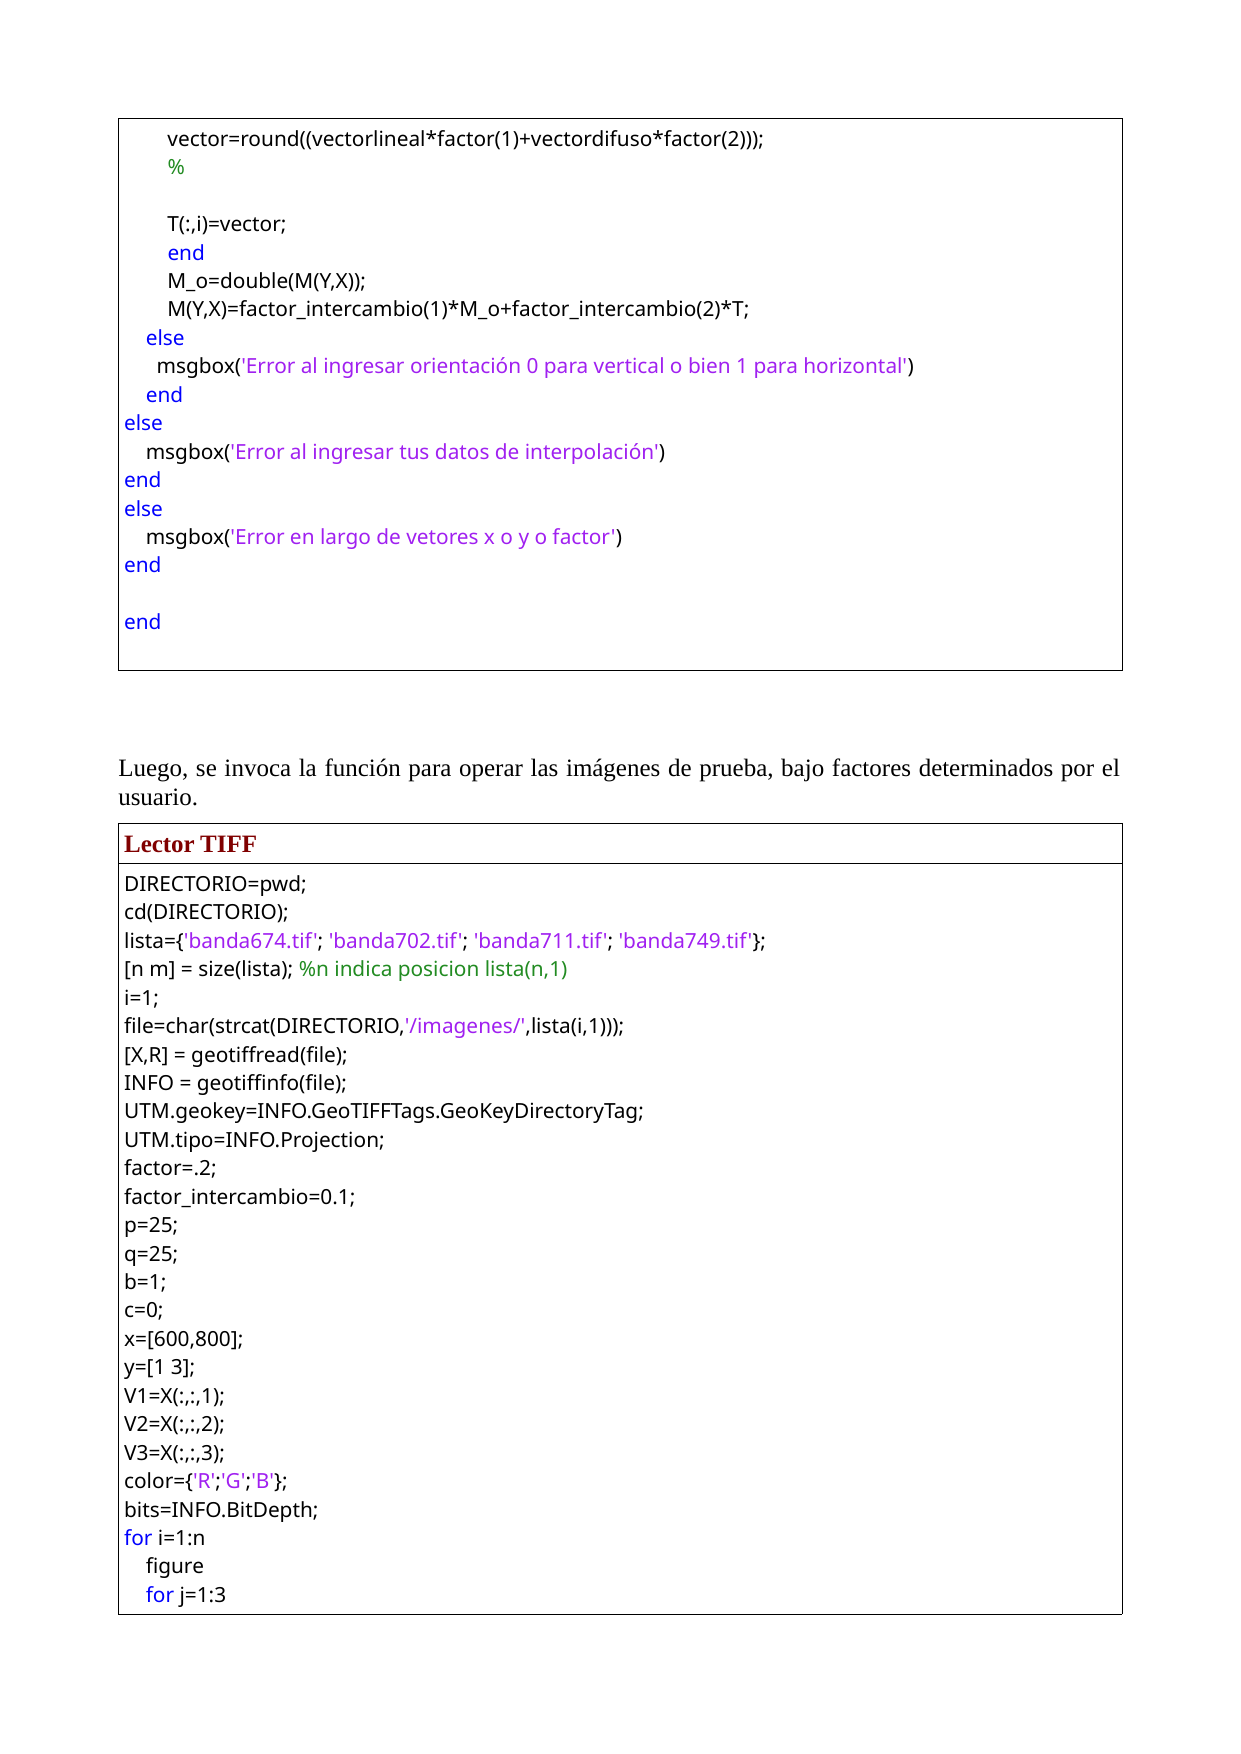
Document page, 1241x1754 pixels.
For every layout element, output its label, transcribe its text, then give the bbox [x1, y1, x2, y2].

text Luego, se invoca la función para operar las imágenes de prueba, bajo factores determinados por el usuario. [118, 753, 1122, 810]
table_header Lector TIFF [119, 824, 1122, 863]
table_cell vector=round((vectorlineal*factor(1)+vectordifuso*factor(2))); % T(:,i)=vector; end M_o=double(M(Y,X)); M(Y,X)=factor_intercambio(1)*M_o+factor_intercambio(2)*T; else msgbox('Error al ingresar orientación 0 para vertical o bien 1 para horizontal') end else msgbox('Error al ingresar tus datos de interpolación') end else msgbox('Error en largo de vetores x o y o factor') end end [119, 119, 1122, 670]
table_cell DIRECTORIO=pwd; cd(DIRECTORIO); lista={'banda674.tif'; 'banda702.tif'; 'banda711.tif'; 'banda749.tif'}; [n m] = size(lista); %n indica posicion lista(n,1) i=1; file=char(strcat(DIRECTORIO,'/imagenes/',lista(i,1))); [X,R] = geotiffread(file); INFO = geotiffinfo(file); UTM.geokey=INFO.GeoTIFFTags.GeoKeyDirectoryTag; UTM.tipo=INFO.Projection; factor=.2; factor_intercambio=0.1; p=25; q=25; b=1; c=0; x=[600,800]; y=[1 3]; V1=X(:,:,1); V2=X(:,:,2); V3=X(:,:,3); color={'R';'G';'B'}; bits=INFO.BitDepth; for i=1:n figure for j=1:3 [119, 864, 1122, 1614]
